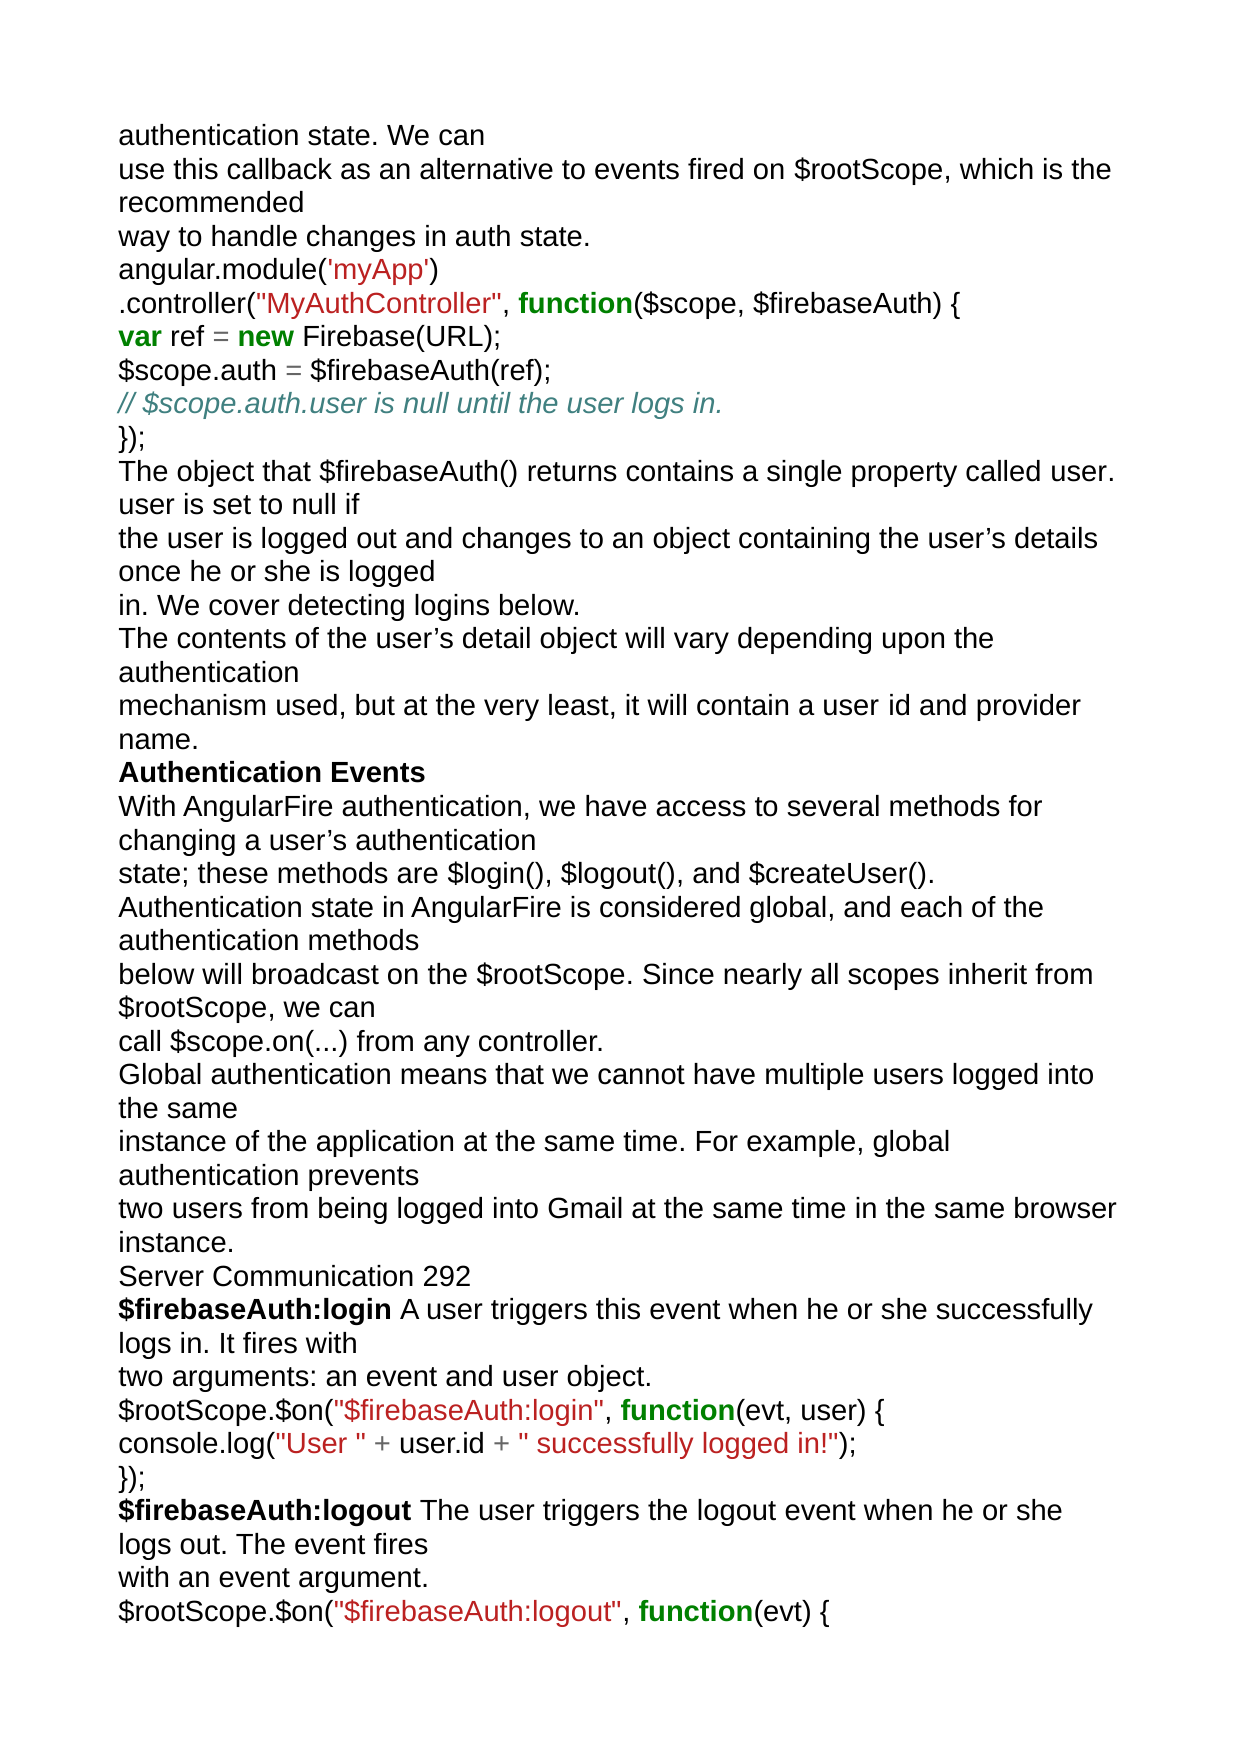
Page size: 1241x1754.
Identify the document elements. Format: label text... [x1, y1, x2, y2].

text with an event argument. [118, 1560, 1122, 1594]
text in. We cover detecting logins below. [118, 588, 1122, 621]
text $scope.auth = $firebaseAuth(ref); [118, 353, 1122, 386]
text With AngularFire authentication, we have access to several methods for changing a user’s authentication [118, 789, 1122, 856]
text $rootScope.$on("$firebaseAuth:logout", function(evt) { [118, 1594, 1122, 1627]
text below will broadcast on the $rootScope. Since nearly all scopes inherit from $rootScope, we can [118, 957, 1122, 1024]
text Authentication Events [118, 755, 1122, 789]
text two arguments: an event and user object. [118, 1359, 1122, 1393]
text way to handle changes in auth state. [118, 219, 1122, 252]
text console.log("User " + user.id + " successfully logged in!"); [118, 1426, 1122, 1460]
text instance of the application at the same time. For example, global authentication prevents [118, 1124, 1122, 1191]
text }); [118, 420, 1122, 453]
text authentication state. We can [118, 118, 1122, 152]
text $rootScope.$on("$firebaseAuth:login", function(evt, user) { [118, 1393, 1122, 1426]
text state; these methods are $login(), $logout(), and $createUser(). [118, 856, 1122, 889]
text the user is logged out and changes to an object containing the user’s details once he or she is logged [118, 521, 1122, 588]
text var ref = new Firebase(URL); [118, 319, 1122, 353]
text $firebaseAuth:logout The user triggers the logout event when he or she logs out. The event fires [118, 1493, 1122, 1560]
text The contents of the user’s detail object will vary depending upon the authentication [118, 621, 1122, 688]
text two users from being logged into Gmail at the same time in the same browser instance. [118, 1191, 1122, 1258]
text call $scope.on(...) from any controller. [118, 1024, 1122, 1057]
text Global authentication means that we cannot have multiple users logged into the same [118, 1057, 1122, 1124]
text // $scope.auth.user is null until the user logs in. [118, 386, 1122, 420]
text Server Communication 292 [118, 1258, 1122, 1292]
text The object that $firebaseAuth() returns contains a single property called user. user is set to null if [118, 453, 1122, 521]
text Authentication state in AngularFire is considered global, and each of the authentication methods [118, 889, 1122, 957]
text use this callback as an alternative to events fired on $rootScope, which is the recommended [118, 152, 1122, 219]
text }); [118, 1460, 1122, 1493]
text angular.module('myApp') [118, 252, 1122, 286]
text mechanism used, but at the very least, it will contain a user id and provider name. [118, 688, 1122, 755]
text $firebaseAuth:login A user triggers this event when he or she successfully logs in. It fires with [118, 1292, 1122, 1359]
text .controller("MyAuthController", function($scope, $firebaseAuth) { [118, 286, 1122, 319]
